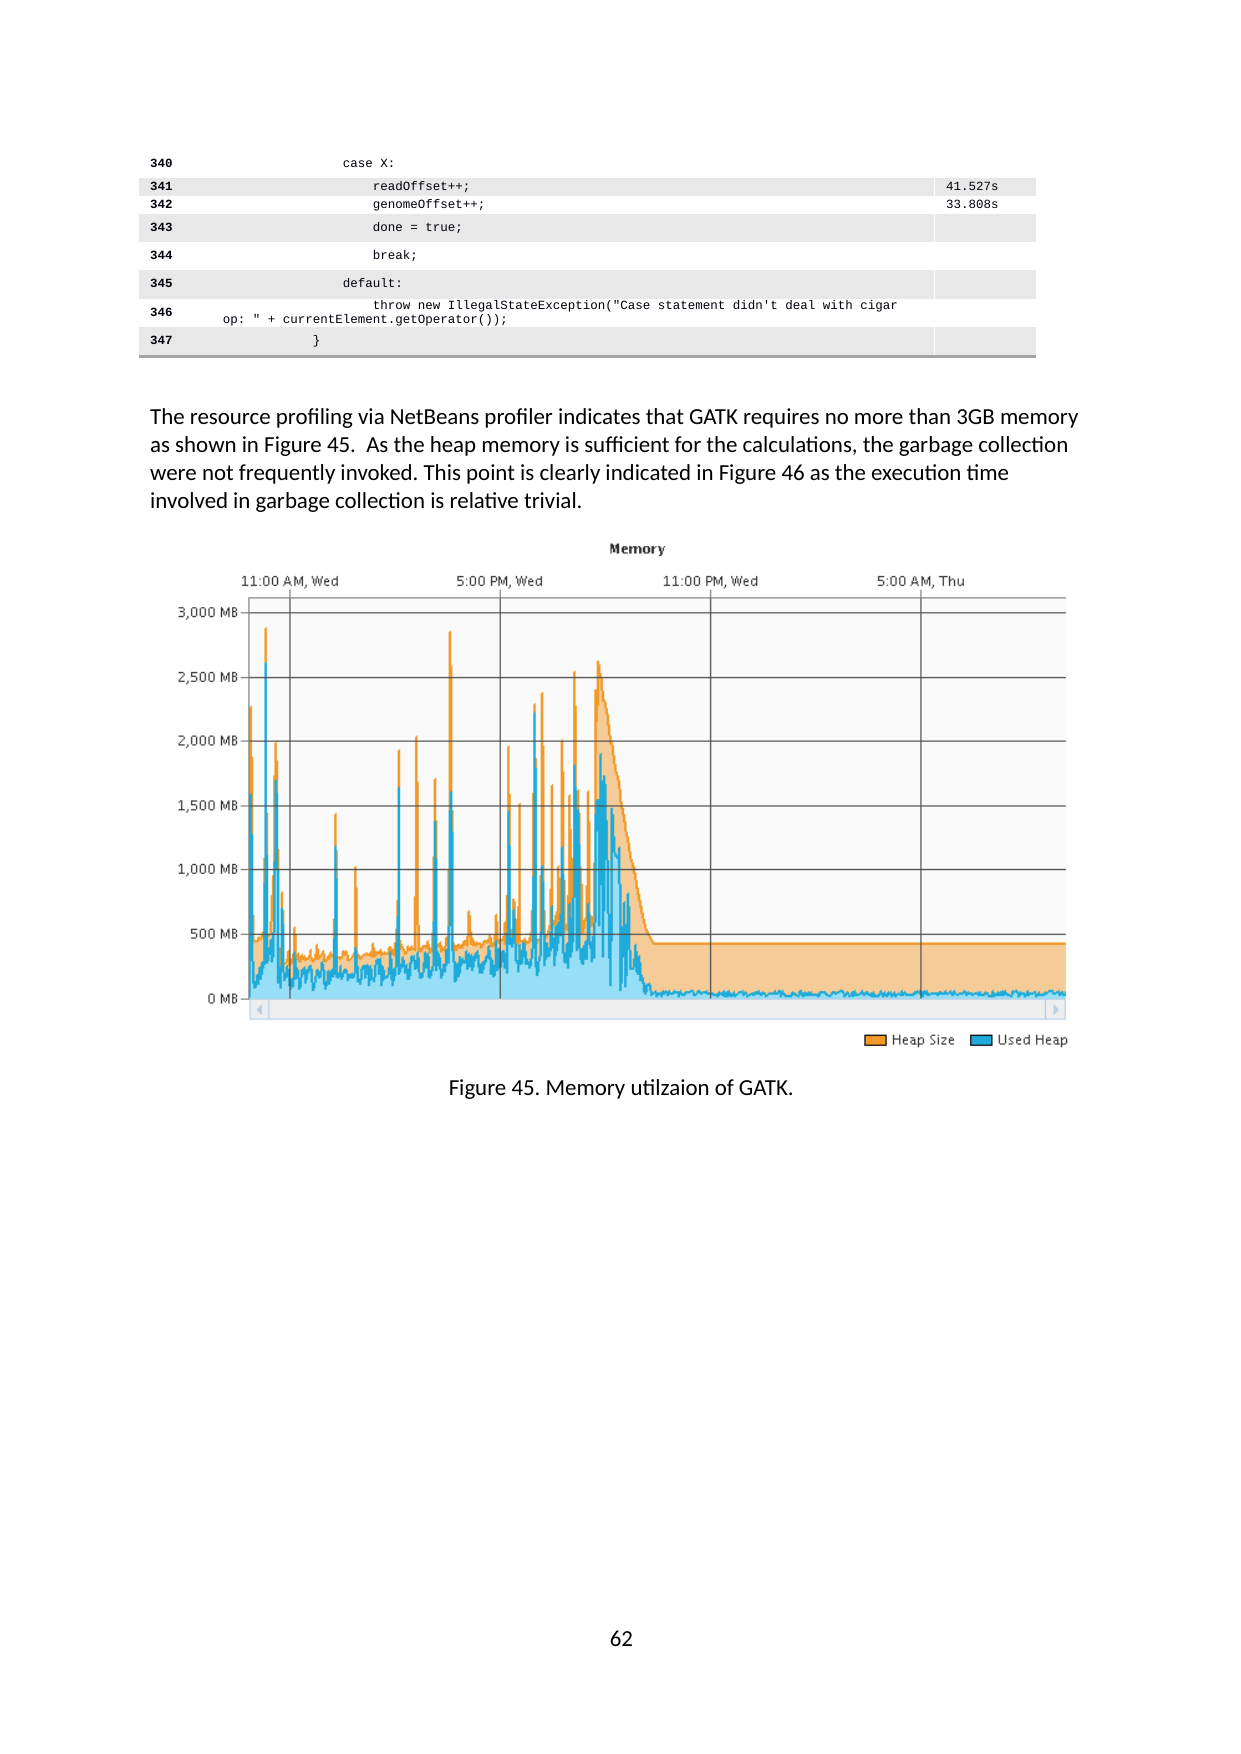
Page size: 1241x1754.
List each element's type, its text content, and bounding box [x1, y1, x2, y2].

table_cell 340 [139, 150, 211, 178]
table_cell 341 [139, 178, 211, 196]
table_cell 347 [139, 327, 211, 355]
table_cell default: [211, 270, 934, 299]
picture [165, 531, 1076, 1056]
table_cell readOffset++; [211, 178, 934, 196]
table_cell genomeOffset++; [211, 196, 934, 214]
table_cell } [211, 327, 934, 355]
table_cell 33.808s [935, 196, 1036, 214]
table_cell [935, 299, 1036, 327]
table_cell throw new IllegalStateException("Case statement didn't deal with cigar op: " + currentElement.getOperator()); [211, 299, 934, 327]
table_cell [935, 270, 1036, 299]
table_cell case X: [211, 150, 934, 178]
table_cell 342 [139, 196, 211, 214]
table_cell 346 [139, 299, 211, 327]
table_cell [935, 214, 1036, 242]
text The resource profiling via NetBeans profiler indicates that GATK requires no more than 3GB memory as shown in Figure 45. As the heap memory is sufficient for the calculations, the garbage collection were not frequently invoked. This point is clearly indicated in Figure 46 as the execution time involved in garbage collection is relative trivial. [150, 402, 1092, 514]
table_cell [935, 150, 1036, 178]
table_cell done = true; [211, 214, 934, 242]
table_cell 345 [139, 270, 211, 299]
table_cell 41.527s [935, 178, 1036, 196]
table_cell [935, 327, 1036, 355]
table_cell 343 [139, 214, 211, 242]
text Figure 45. Memory utilzaion of GATK. [150, 1073, 1092, 1101]
table_cell break; [211, 242, 934, 270]
table_cell [935, 242, 1036, 270]
table_cell 344 [139, 242, 211, 270]
